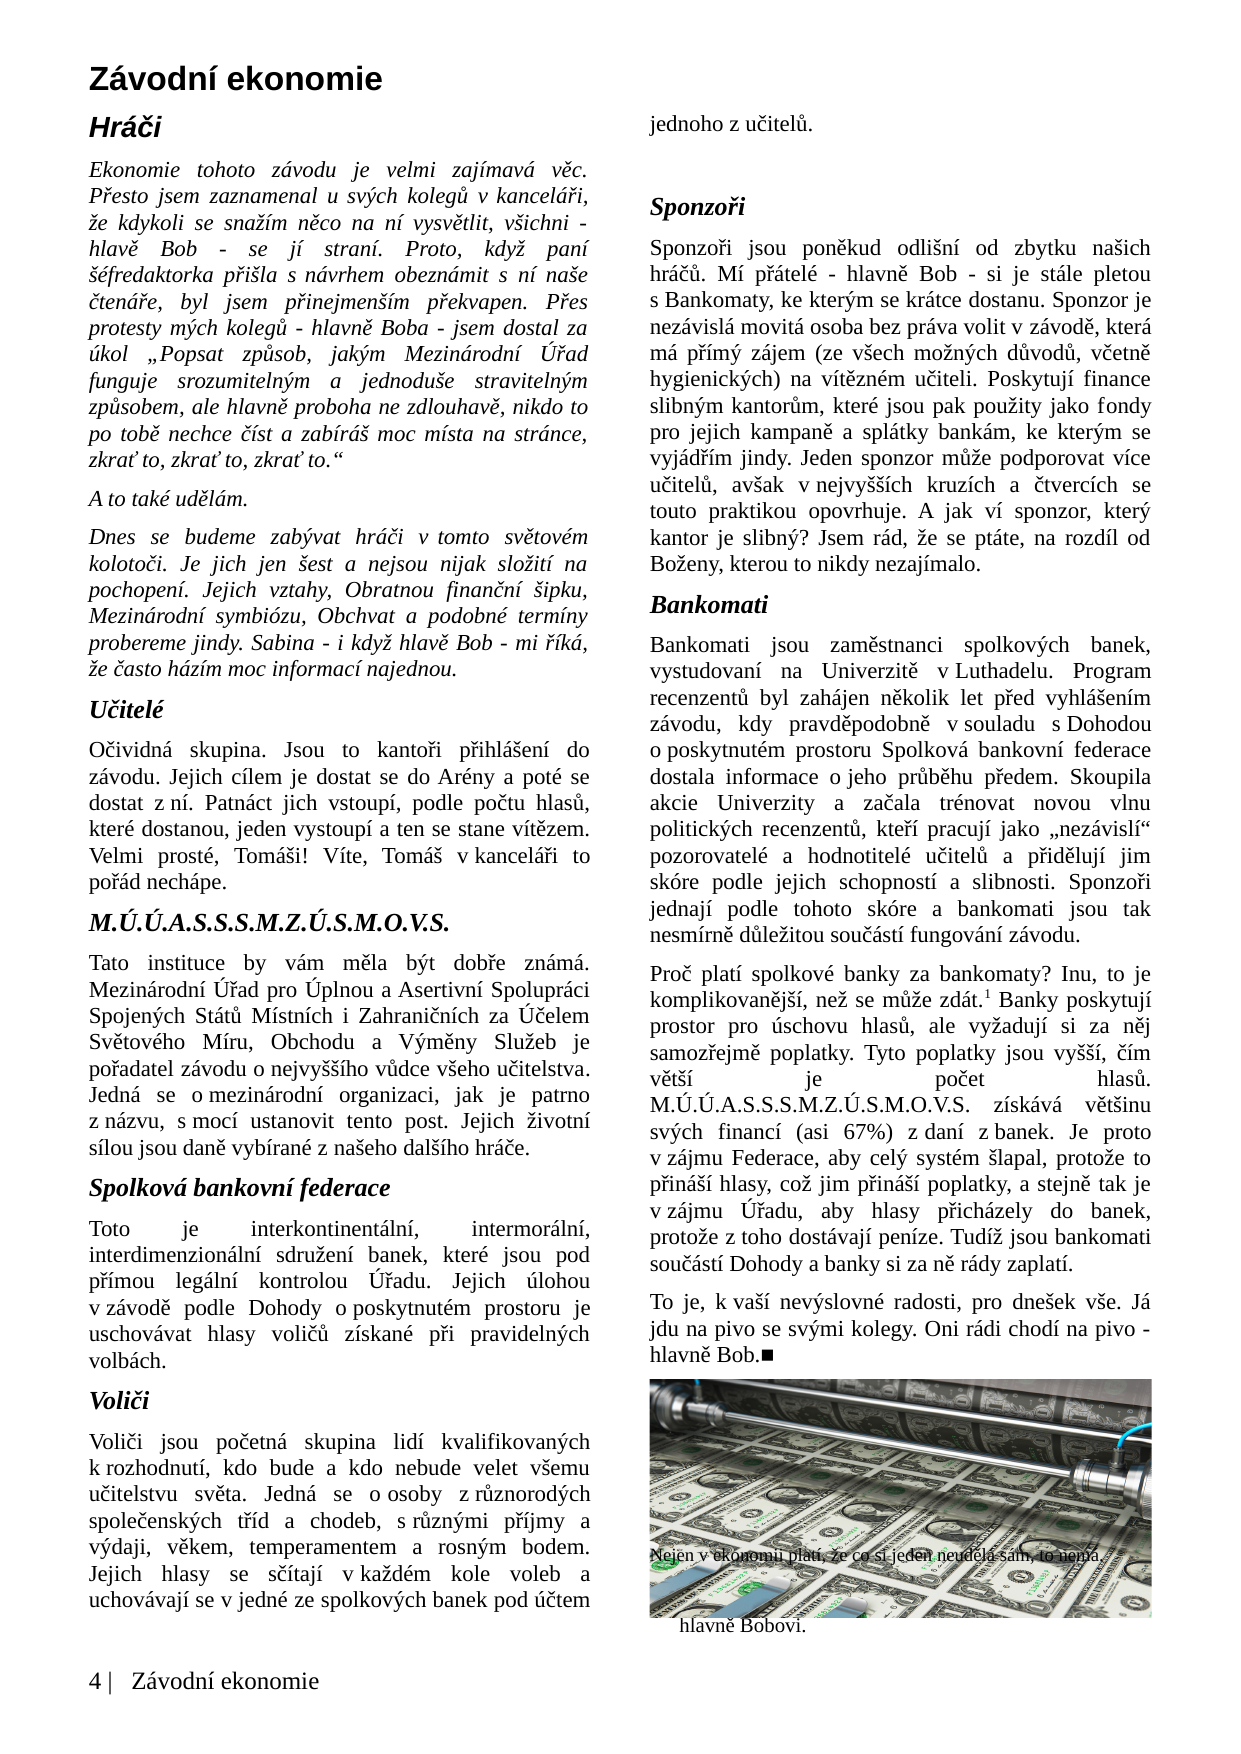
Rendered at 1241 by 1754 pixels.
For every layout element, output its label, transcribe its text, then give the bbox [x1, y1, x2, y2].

subtitle Voliči [88, 1385, 591, 1415]
subtitle Učitelé [88, 694, 591, 724]
subtitle Závodní ekonomie [88, 59, 1152, 98]
subtitle Sponzoři [649, 191, 1152, 221]
subtitle M.Ú.Ú.A.S.S.S.M.Z.Ú.S.M.O.V.S. [88, 907, 591, 937]
subtitle Bankomati [649, 589, 1152, 619]
subtitle Bankomati jsou zaměstnanci spolkových banek, vystudovaní na Univerzitě v Luthadelu. Program recenzentů byl zahájen několik let před vyhlášením závodu, kdy pravděpodobně v souladu s Dohodou o poskytnutém prostoru Spolková bankovní federace dostala informace o jeho průběhu předem. Skoupila akcie Univerzity a začala trénovat novou vlnu politických recenzentů, kteří pracují jako „nezávislí“ pozorovatelé a hodnotitelé učitelů a přidělují jim skóre podle jejich schopností a slibnosti. Sponzoři jednají podle tohoto skóre a bankomati jsou tak nesmírně důležitou součástí fungování závodu. [649, 631, 1152, 947]
subtitle jednoho z učitelů. [649, 110, 1152, 136]
subtitle Hráči [88, 110, 591, 144]
subtitle A to také udělám. [88, 485, 591, 511]
picture [649, 1379, 1152, 1618]
subtitle Očividná skupina. Jsou to kantoři přihlášení do závodu. Jejich cílem je dostat se do Arény a poté se dostat z ní. Patnáct jich vstoupí, podle počtu hlasů, které dostanou, jeden vystoupí a ten se stane vítězem. Velmi prosté, Tomáši! Víte, Tomáš v kanceláři to pořád nechápe. [88, 736, 591, 894]
subtitle Voliči jsou početná skupina lidí kvalifikovaných k rozhodnutí, kdo bude a kdo nebude velet všemu učitelstvu světa. Jedná se o osoby z různorodých společenských tříd a chodeb, s různými příjmy a výdaji, věkem, temperamentem a rosným bodem. Jejich hlasy se sčítají v každém kole voleb a uchovávají se v jedné ze spolkových banek pod účtem [88, 1428, 591, 1612]
subtitle Ekonomie tohoto závodu je velmi zajímavá věc. Přesto jsem zaznamenal u svých kolegů v kanceláři, že kdykoli se snažím něco na ní vysvětlit, všichni - hlavě Bob - se jí straní. Proto, když paní šéfredaktorka přišla s návrhem obeznámit s ní naše čtenáře, byl jsem přinejmenším překvapen. Přes protesty mých kolegů - hlavně Boba - jsem dostal za úkol „Popsat způsob, jakým Mezinárodní Úřad funguje srozumitelným a jednoduše stravitelným způsobem, ale hlavně proboha ne zdlouhavě, nikdo to po tobě nechce číst a zabíráš moc místa na stránce, zkrať to, zkrať to, zkrať to.“ [88, 156, 591, 472]
subtitle To je, k vaší nevýslovné radosti, pro dnešek vše. Já jdu na pivo se svými kolegy. Oni rádi chodí na pivo - hlavně Bob.■ [649, 1288, 1152, 1367]
text Tato věta z mého pera se bude některým velmi líbit - hlavně Bobovi. [649, 1618, 1152, 1637]
subtitle Tato instituce by vám měla být dobře známá. Mezinárodní Úřad pro Úplnou a Asertivní Spolupráci Spojených Států Místních i Zahraničních za Účelem Světového Míru, Obchodu a Výměny Služeb je pořadatel závodu o nejvyššího vůdce všeho učitelstva. Jedná se o mezinárodní organizaci, jak je patrno z názvu, s mocí ustanovit tento post. Jejich životní sílou jsou daně vybírané z našeho dalšího hráče. [88, 949, 591, 1160]
subtitle Proč platí spolkové banky za bankomaty? Inu, to je komplikovanější, než se může zdát. Banky poskytují prostor pro úschovu hlasů, ale vyžadují si za něj samozřejmě poplatky. Tyto poplatky jsou vyšší, čím větší je počet hlasů. M.Ú.Ú.A.S.S.S.M.Z.Ú.S.M.O.V.S. získává většinu svých financí (asi 67%) z daní z banek. Je proto v zájmu Federace, aby celý systém šlapal, protože to přináší hlasy, což jim přináší poplatky, a stejně tak je v zájmu Úřadu, aby hlasy přicházely do banek, protože z toho dostávají peníze. Tudíž jsou bankomati součástí Dohody a banky si za ně rády zaplatí. [649, 960, 1152, 1276]
subtitle Sponzoři jsou poněkud odlišní od zbytku našich hráčů. Mí přátelé - hlavně Bob - si je stále pletou s Bankomaty, ke kterým se krátce dostanu. Sponzor je nezávislá movitá osoba bez práva volit v závodě, která má přímý zájem (ze všech možných důvodů, včetně hygienických) na vítězném učiteli. Poskytují finance slibným kantorům, které jsou pak použity jako fondy pro jejich kampaně a splátky bankám, ke kterým se vyjádřím jindy. Jeden sponzor může podporovat více učitelů, avšak v nejvyšších kruzích a čtvercích se touto praktikou opovrhuje. A jak ví sponzor, který kantor je slibný? Jsem rád, že se ptáte, na rozdíl od Boženy, kterou to nikdy nezajímalo. [649, 234, 1152, 576]
subtitle Dnes se budeme zabývat hráči v tomto světovém kolotoči. Je jich jen šest a nejsou nijak složití na pochopení. Jejich vztahy, Obratnou finanční šipku, Mezinárodní symbiózu, Obchvat a podobné termíny probereme jindy. Sabina - i když hlavě Bob - mi říká, že často házím moc informací najednou. [88, 523, 591, 682]
subtitle Spolková bankovní federace [88, 1172, 591, 1202]
subtitle Toto je interkontinentální, intermorální, interdimenzionální sdružení banek, které jsou pod přímou legální kontrolou Úřadu. Jejich úlohou v závodě podle Dohody o poskytnutém prostoru je uschovávat hlasy voličů získané při pravidelných volbách. [88, 1215, 591, 1373]
